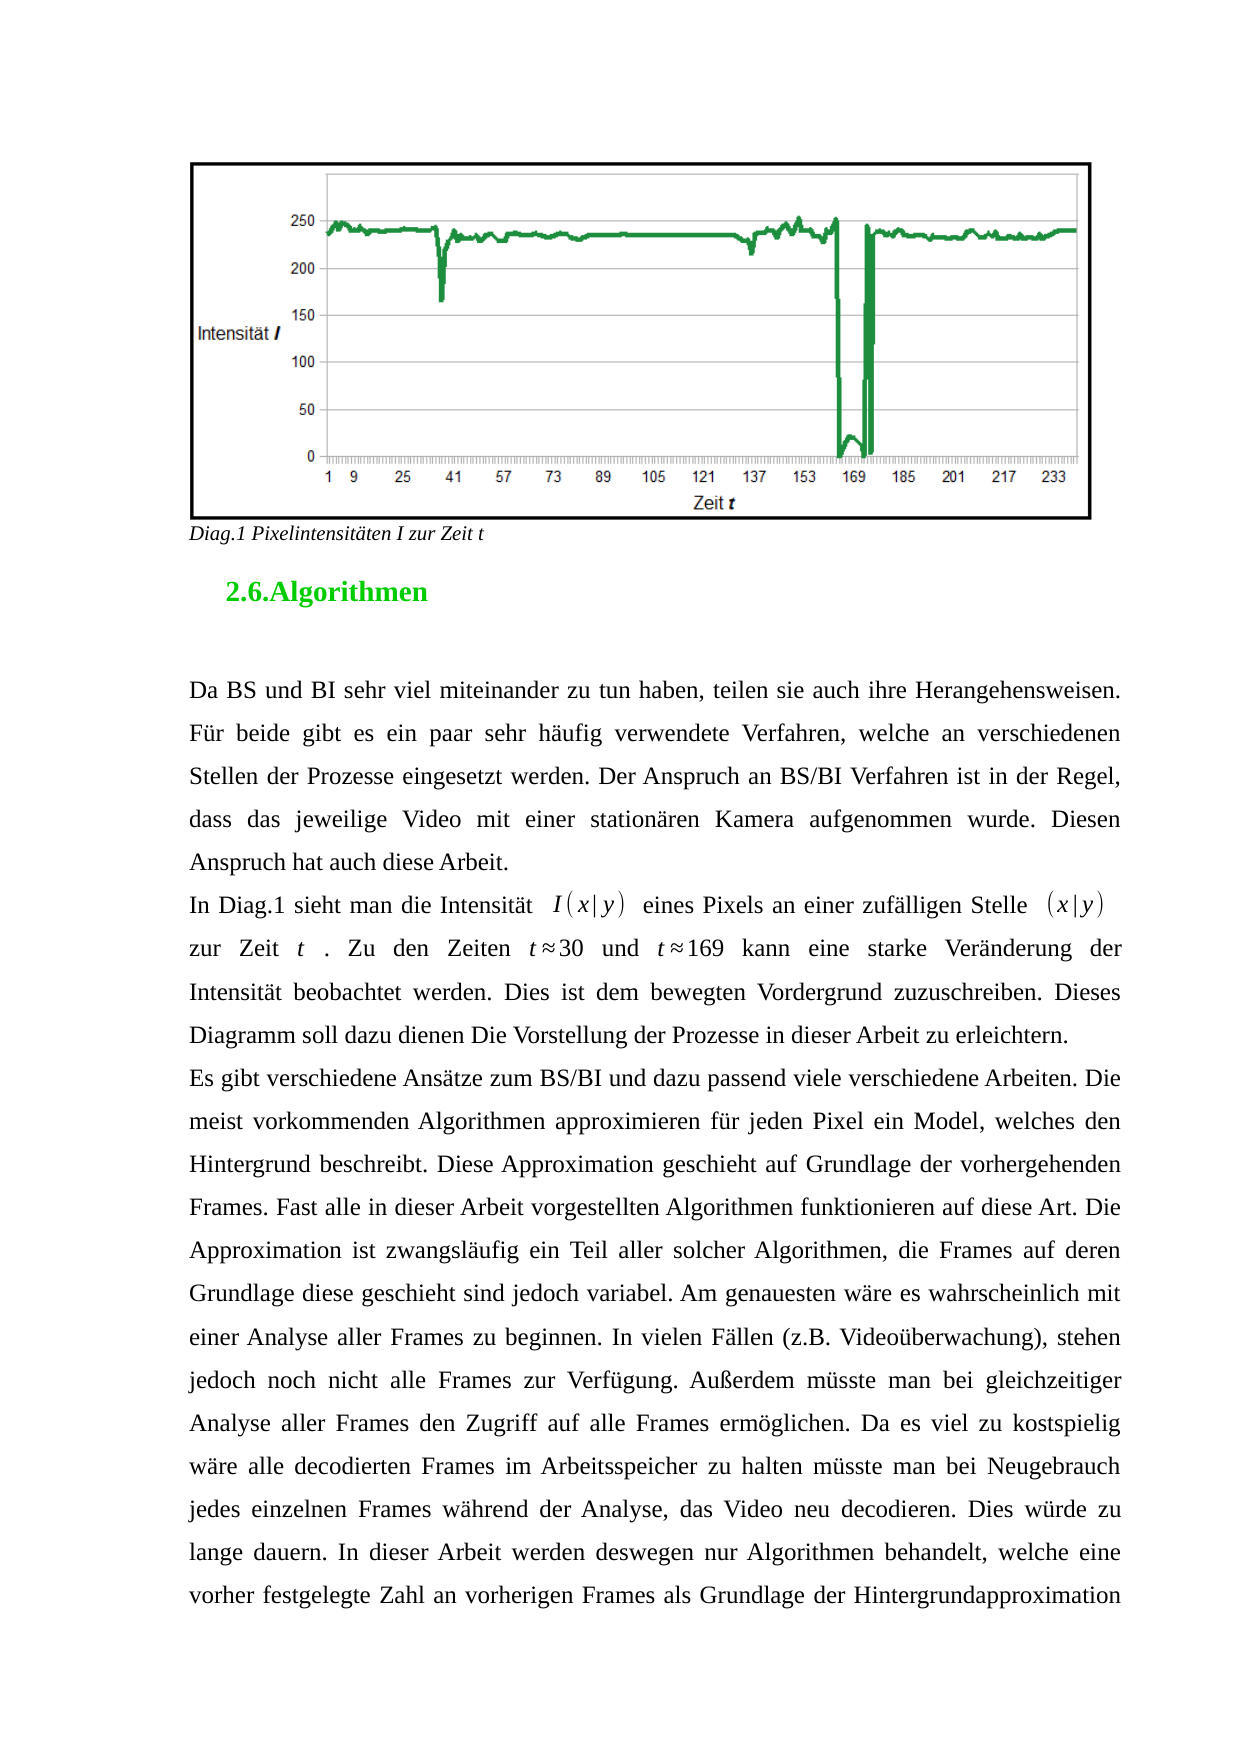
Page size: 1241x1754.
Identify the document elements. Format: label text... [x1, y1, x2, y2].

text Da BS und BI sehr viel miteinander zu tun haben, teilen sie auch ihre Herangehensweisen. Für beide gibt es ein paar sehr häufig verwendete Verfahren, welche an verschiedenen Stellen der Prozesse eingesetzt werden. Der Anspruch an BS/BI Verfahren ist in der Regel, dass das jeweilige Video mit einer stationären Kamera aufgenommen wurde. Diesen Anspruch hat auch diese Arbeit. [189, 675, 1122, 876]
text In Diag.1 sieht man die Intensitäteines Pixels an einer zufälligen Stellezur Zeit. Zu den Zeitenundkann eine starke Veränderung der Intensität beobachtet werden. Dies ist dem bewegten Vordergrund zuzuschreiben. Dieses Diagramm soll dazu dienen Die Vorstellung der Prozesse in dieser Arbeit zu erleichtern. [189, 890, 1122, 1048]
picture [189, 160, 1095, 522]
text Diag.1 Pixelintensitäten I zur Zeit t [189, 160, 1122, 545]
text 2.6.Algorithmen [189, 574, 1122, 608]
text Es gibt verschiedene Ansätze zum BS/BI und dazu passend viele verschiedene Arbeiten. Die meist vorkommenden Algorithmen approximieren für jeden Pixel ein Model, welches den Hintergrund beschreibt. Diese Approximation geschieht auf Grundlage der vorhergehenden Frames. Fast alle in dieser Arbeit vorgestellten Algorithmen funktionieren auf diese Art. Die Approximation ist zwangsläufig ein Teil aller solcher Algorithmen, die Frames auf deren Grundlage diese geschieht sind jedoch variabel. Am genauesten wäre es wahrscheinlich mit einer Analyse aller Frames zu beginnen. In vielen Fällen (z.B. Videoüberwachung), stehen jedoch noch nicht alle Frames zur Verfügung. Außerdem müsste man bei gleichzeitiger Analyse aller Frames den Zugriff auf alle Frames ermöglichen. Da es viel zu kostspielig wäre alle decodierten Frames im Arbeitsspeicher zu halten müsste man bei Neugebrauch jedes einzelnen Frames während der Analyse, das Video neu decodieren. Dies würde zu lange dauern. In dieser Arbeit werden deswegen nur Algorithmen behandelt, welche eine vorher festgelegte Zahl an vorherigen Frames als Grundlage der Hintergrundapproximation [189, 1063, 1122, 1609]
